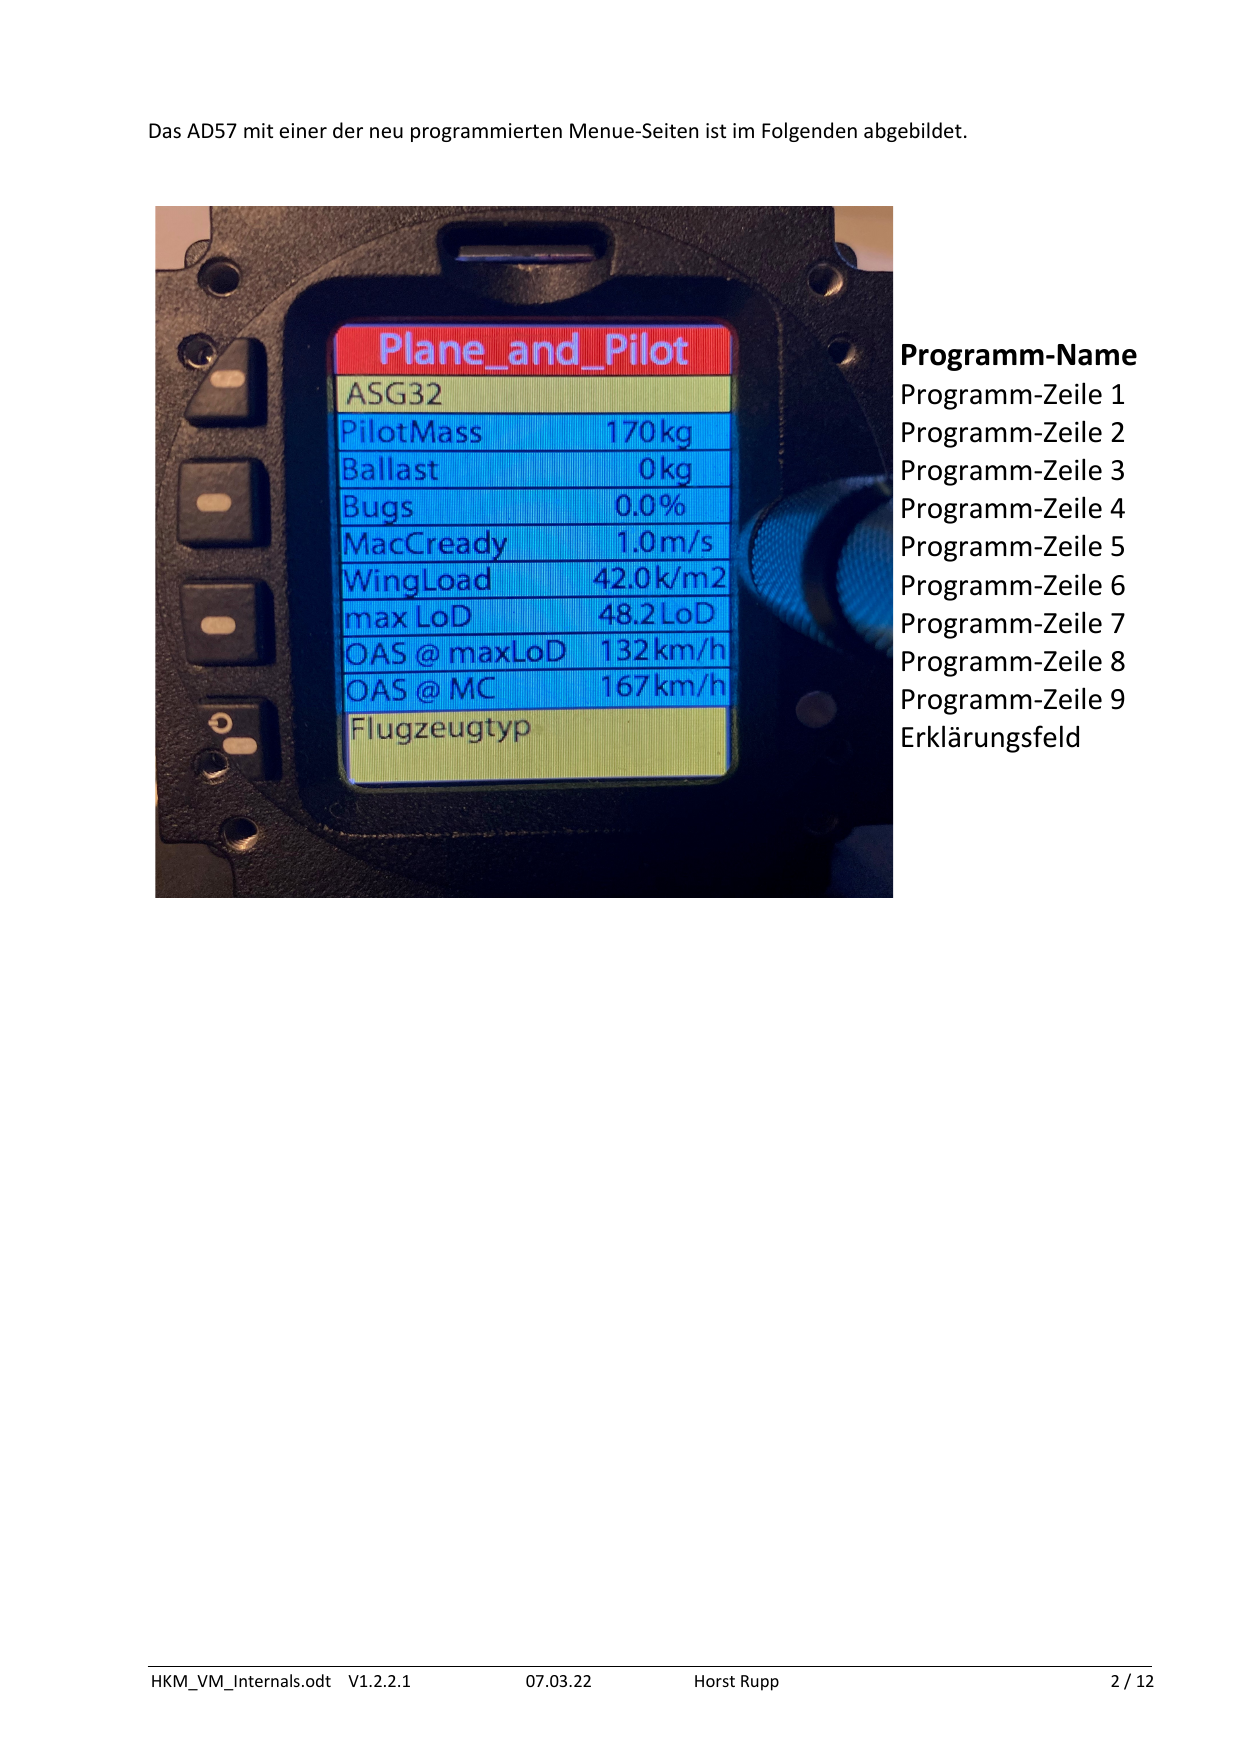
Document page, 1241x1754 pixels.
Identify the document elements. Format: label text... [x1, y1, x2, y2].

picture [155, 206, 894, 898]
text Das AD57 mit einer der neu programmierten Menue-Seiten ist im Folgenden abgebildet. [148, 116, 1152, 144]
